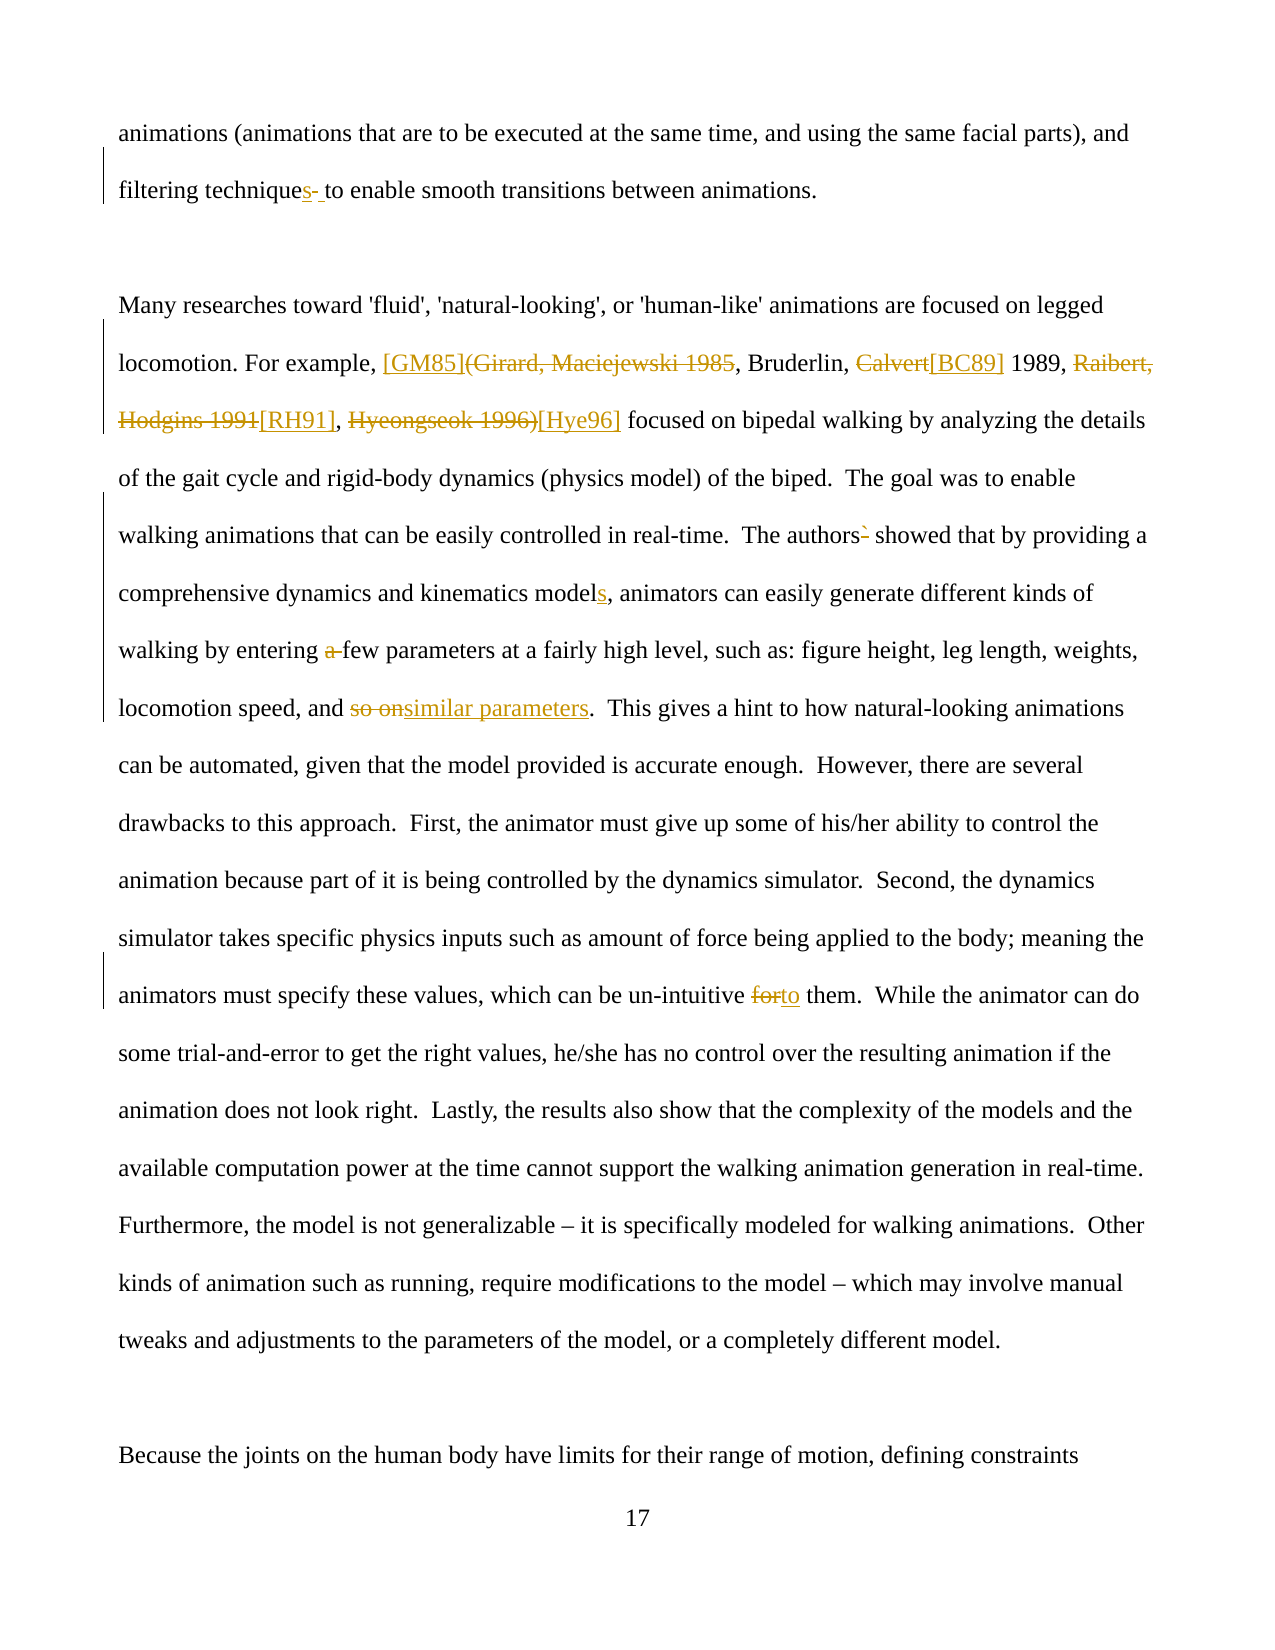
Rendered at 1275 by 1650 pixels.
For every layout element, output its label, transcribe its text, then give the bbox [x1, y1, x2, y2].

text Because the joints on the human body have limits for their range of motion, defining constraints somewhat contributes to the naturalness of the motion. For example, the head cannot turn more than about 180 degrees from left to right and in the opposite direction. Being able to turn the head more than that is extraordinary, yet unnatural for a human. [Wel] , [ZB89] applied constraints to computer animation by considering them in solving the Inverse Kinematics (IK) of the motion. The non-linearity of the IK problem often yields multiple solutions, and applying the constraints limits the feasible solution space at the expense of an additional constraint solver. [118, 1441, 1157, 1469]
text Van Breemen's iCat [BYM05] is a robotic head (and neck) with a face that looks like a cartoon cat. Every possible movement of each part of the face (eye brows, eye lids, uppoer and lower lips, eyeballs) is stored as an individual animation. For example, rolling the eyeball up from looking forward is one animation. Closing of eyelids is another animation. By combining these simple, individual animations, complex animations can be obtained such as expressing emotions, or some gestures. The system employed also a scheduling scheme to avoid conflicting animations (animations that are to be executed at the same time, and using the same facial parts), and filtering techniques to enable smooth transitions between animations. [118, 118, 1157, 204]
text Many researches toward 'fluid', 'natural-looking', or 'human-like' animations are focused on legged locomotion. For example, [GM85], Bruderlin, [BC89] 1989, [RH91], [Hye96] focused on bipedal walking by analyzing the details of the gait cycle and rigid-body dynamics (physics model) of the biped. The goal was to enable walking animations that can be easily controlled in real-time. The authors showed that by providing a comprehensive dynamics and kinematics models, animators can easily generate different kinds of walking by entering few parameters at a fairly high level, such as: figure height, leg length, weights, locomotion speed, and similar parameters. This gives a hint to how natural-looking animations can be automated, given that the model provided is accurate enough. However, there are several drawbacks to this approach. First, the animator must give up some of his/her ability to control the animation because part of it is being controlled by the dynamics simulator. Second, the dynamics simulator takes specific physics inputs such as amount of force being applied to the body; meaning the animators must specify these values, which can be un-intuitive to them. While the animator can do some trial-and-error to get the right values, he/she has no control over the resulting animation if the animation does not look right. Lastly, the results also show that the complexity of the models and the available computation power at the time cannot support the walking animation generation in real-time. Furthermore, the model is not generalizable – it is specifically modeled for walking animations. Other kinds of animation such as running, require modifications to the model – which may involve manual tweaks and adjustments to the parameters of the model, or a completely different model. [118, 291, 1157, 1354]
